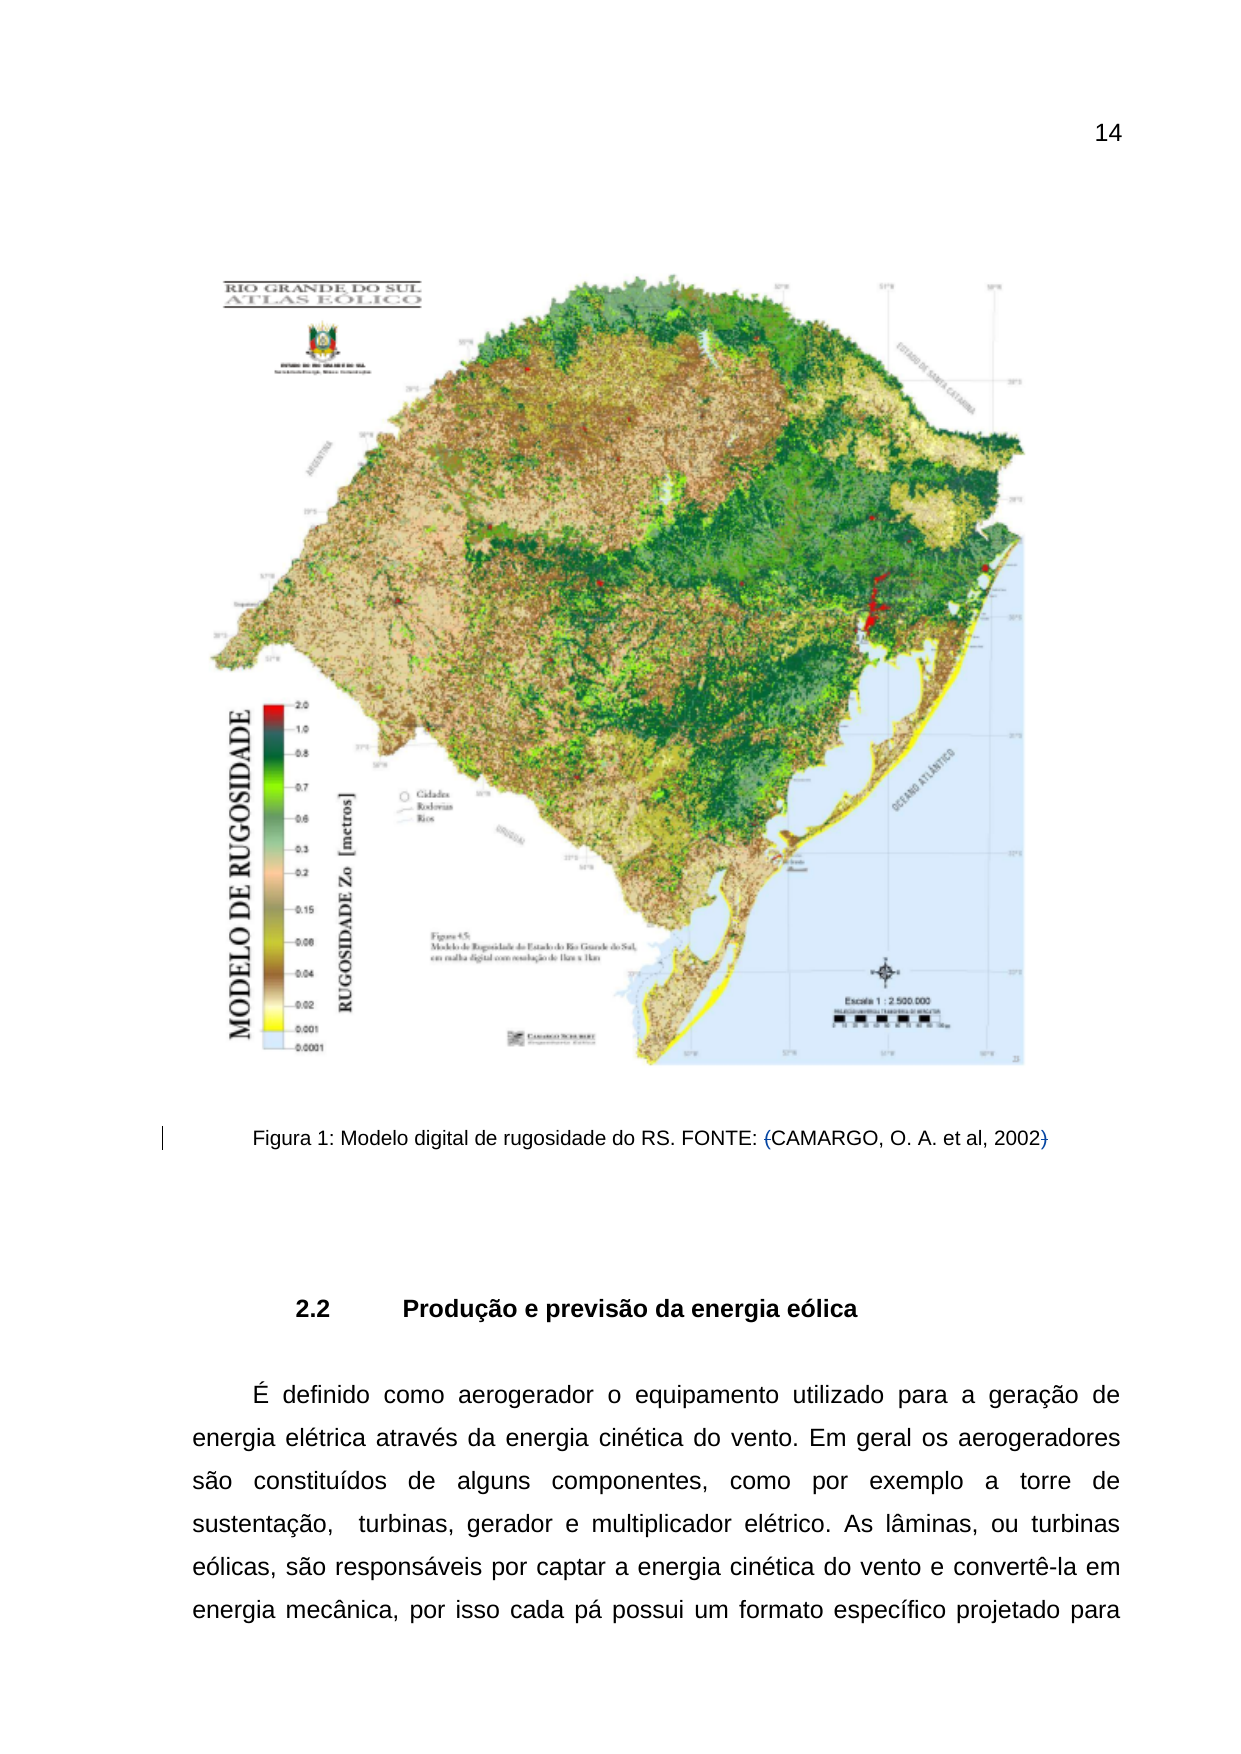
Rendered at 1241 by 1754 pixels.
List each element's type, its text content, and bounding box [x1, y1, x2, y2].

text Figura 1: Modelo digital de rugosidade do RS. FONTE: CAMARGO, O. A. et al, 2002 [177, 1126, 1122, 1150]
text É definido como aerogerador o equipamento utilizado para a geração de energia elétrica através da energia cinética do vento. Em geral os aerogeradores são constituídos de alguns componentes, como por exemplo a torre de sustentação, turbinas, gerador e multiplicador elétrico. As lâminas, ou turbinas eólicas, são responsáveis por captar a energia cinética do vento e convertê-la em energia mecânica, por isso cada pá possui um formato específico projetado para [177, 1380, 1122, 1624]
subtitle Produção e previsão da energia eólica [207, 1294, 1122, 1322]
picture [178, 258, 1041, 1078]
